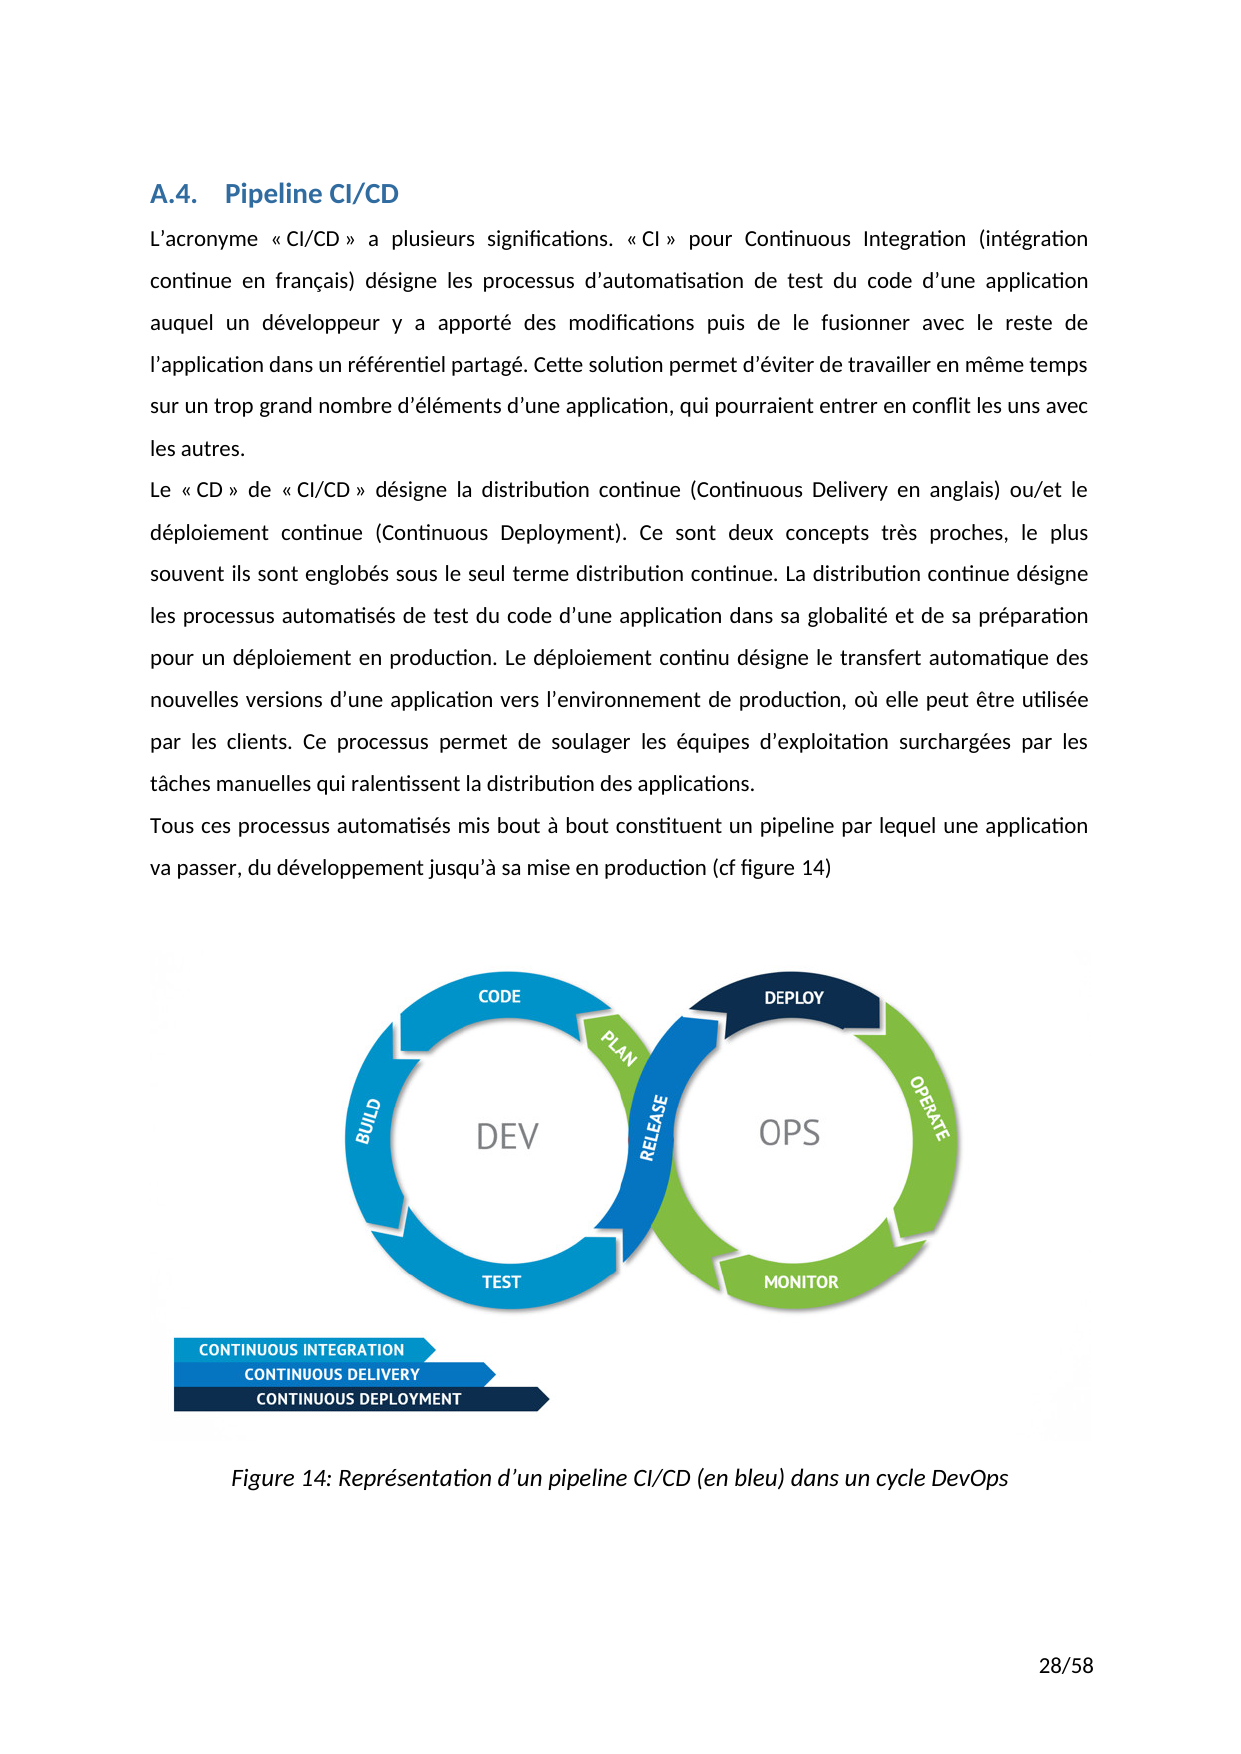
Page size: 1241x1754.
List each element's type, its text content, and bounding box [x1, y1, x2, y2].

text Tous ces processus automatisés mis bout à bout constituent un pipeline par lequel une application va passer, du développement jusqu’à sa mise en production (cf figure 14) [150, 811, 1090, 881]
subtitle Pipeline CI/CD [150, 176, 1090, 211]
text L’acronyme « CI/CD » a plusieurs significations. « CI » pour Continuous Integration (intégration continue en français) désigne les processus d’automatisation de test du code d’une application auquel un développeur y a apporté des modifications puis de le fusionner avec le reste de l’application dans un référentiel partagé. Cette solution permet d’éviter de travailler en même temps sur un trop grand nombre d’éléments d’une application, qui pourraient entrer en conflit les uns avec les autres. [150, 224, 1090, 462]
text Le « CD » de « CI/CD » désigne la distribution continue (Continuous Delivery en anglais) ou/et le déploiement continue (Continuous Deployment). Ce sont deux concepts très proches, le plus souvent ils sont englobés sous le seul terme distribution continue. La distribution continue désigne les processus automatisés de test du code d’une application dans sa globalité et de sa préparation pour un déploiement en production. Le déploiement continu désigne le transfert automatique des nouvelles versions d’une application vers l’environnement de production, où elle peut être utilisée par les clients. Ce processus permet de soulager les équipes d’exploitation surchargées par les tâches manuelles qui ralentissent la distribution des applications. [150, 476, 1090, 797]
picture [150, 950, 1091, 1441]
text Figure 14: Représentation d’un pipeline CI/CD (en bleu) dans un cycle DevOps [150, 1441, 1091, 1493]
